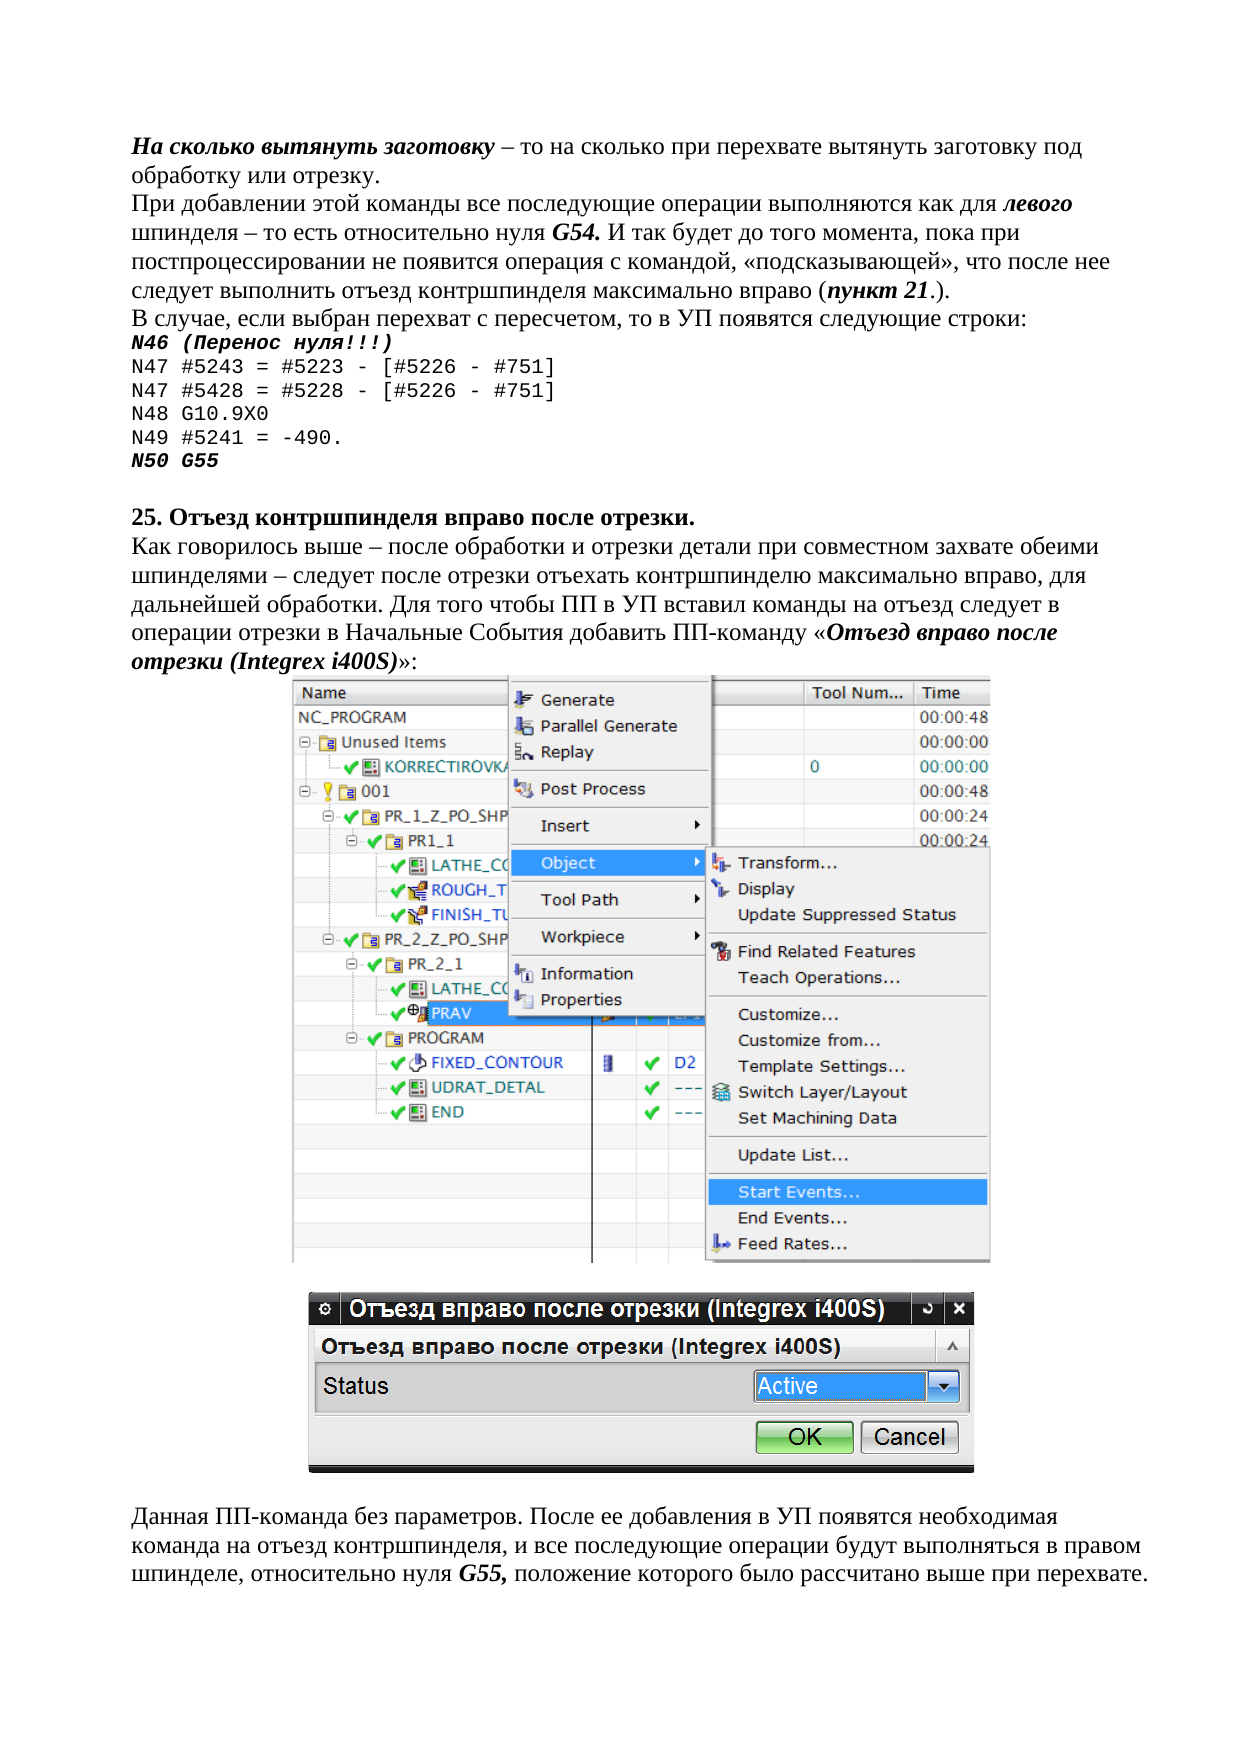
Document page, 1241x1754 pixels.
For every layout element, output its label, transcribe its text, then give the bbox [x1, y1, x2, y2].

text Как говорилось выше – после обработки и отрезки детали при совместном захвате обеими шпинделями – следует после отрезки отъехать контршпинделю максимально вправо, для дальнейшей обработки. Для того чтобы ПП в УП вставил команды на отъезд следует в операции отрезки в Начальные События добавить ПП-команду «Отъезд вправо после отрезки (Integrex i400S)»: [131, 531, 1152, 675]
text N47 #5428 = #5228 - [#5226 - #751] [131, 379, 1152, 403]
text Данная ПП-команда без параметров. После ее добавления в УП появятся необходимая команда на отъезд контршпинделя, и все последующие операции будут выполняться в правом шпинделе, относительно нуля G55, положение которого было рассчитано выше при перехвате. [131, 1501, 1152, 1587]
text N46 (Перенос нуля!!!) [131, 332, 1152, 356]
text В случае, если выбран перехват с пересчетом, то в УП появятся следующие строки: [131, 303, 1152, 332]
text N50 G55 [131, 451, 1152, 474]
text 25. Отъезд контршпинделя вправо после отрезки. [131, 502, 1152, 531]
text N49 #5241 = -490. [131, 427, 1152, 451]
picture [308, 1292, 975, 1473]
text При добавлении этой команды все последующие операции выполняются как для левого шпинделя – то есть относительно нуля G54. И так будет до того момента, пока при постпроцессировании не появится операция с командой, «подсказывающей», что после нее следует выполнить отъезд контршпинделя максимально вправо (пункт 21.). [131, 188, 1152, 303]
text N48 G10.9X0 [131, 403, 1152, 427]
text На сколько вытянуть заготовку – то на сколько при перехвате вытянуть заготовку под обработку или отрезку. [131, 131, 1152, 188]
picture [292, 675, 991, 1263]
text N47 #5243 = #5223 - [#5226 - #751] [131, 356, 1152, 379]
